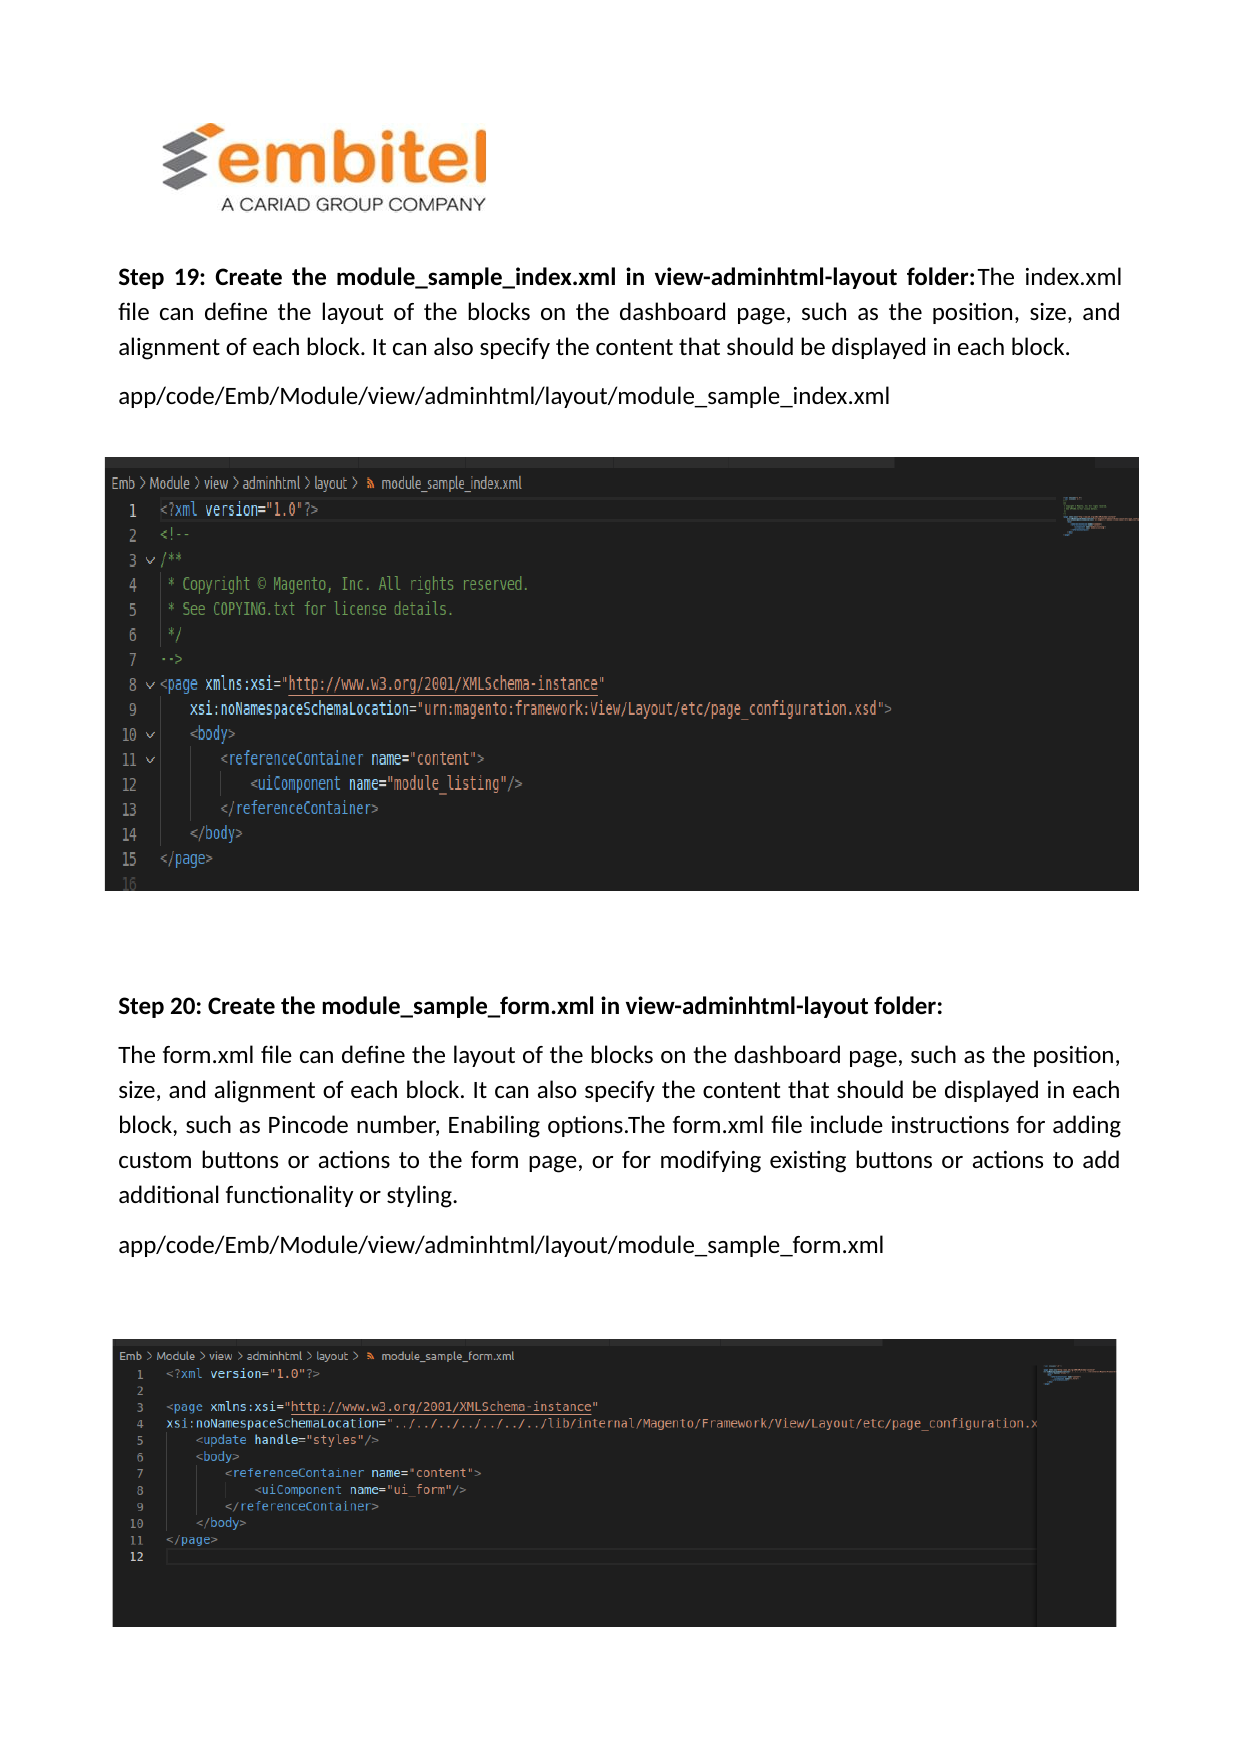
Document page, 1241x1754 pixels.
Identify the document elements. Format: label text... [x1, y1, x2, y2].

text app/code/Emb/Module/view/adminhtml/layout/module_sample_index.xml [118, 381, 1122, 411]
text Step 20: Create the module_sample_form.xml in view-adminhtml-layout folder: [118, 990, 1122, 1021]
picture [162, 123, 487, 213]
picture [112, 1339, 1117, 1627]
picture [104, 457, 1139, 891]
text Step 19: Create the module_sample_index.xml in view-adminhtml-layout folder:The index.xml file can define the layout of the blocks on the dashboard page, such as the position, size, and alignment of each block. It can also specify the content that should be displayed in each block. [118, 261, 1122, 361]
text The form.xml file can define the layout of the blocks on the dashboard page, such as the position, size, and alignment of each block. It can also specify the content that should be displayed in each block, such as Pincode number, Enabiling options.The form.xml file include instructions for adding custom buttons or actions to the form page, or for modifying existing buttons or actions to add additional functionality or styling. [118, 1039, 1122, 1210]
text app/code/Emb/Module/view/adminhtml/layout/module_sample_form.xml [118, 1229, 1122, 1260]
